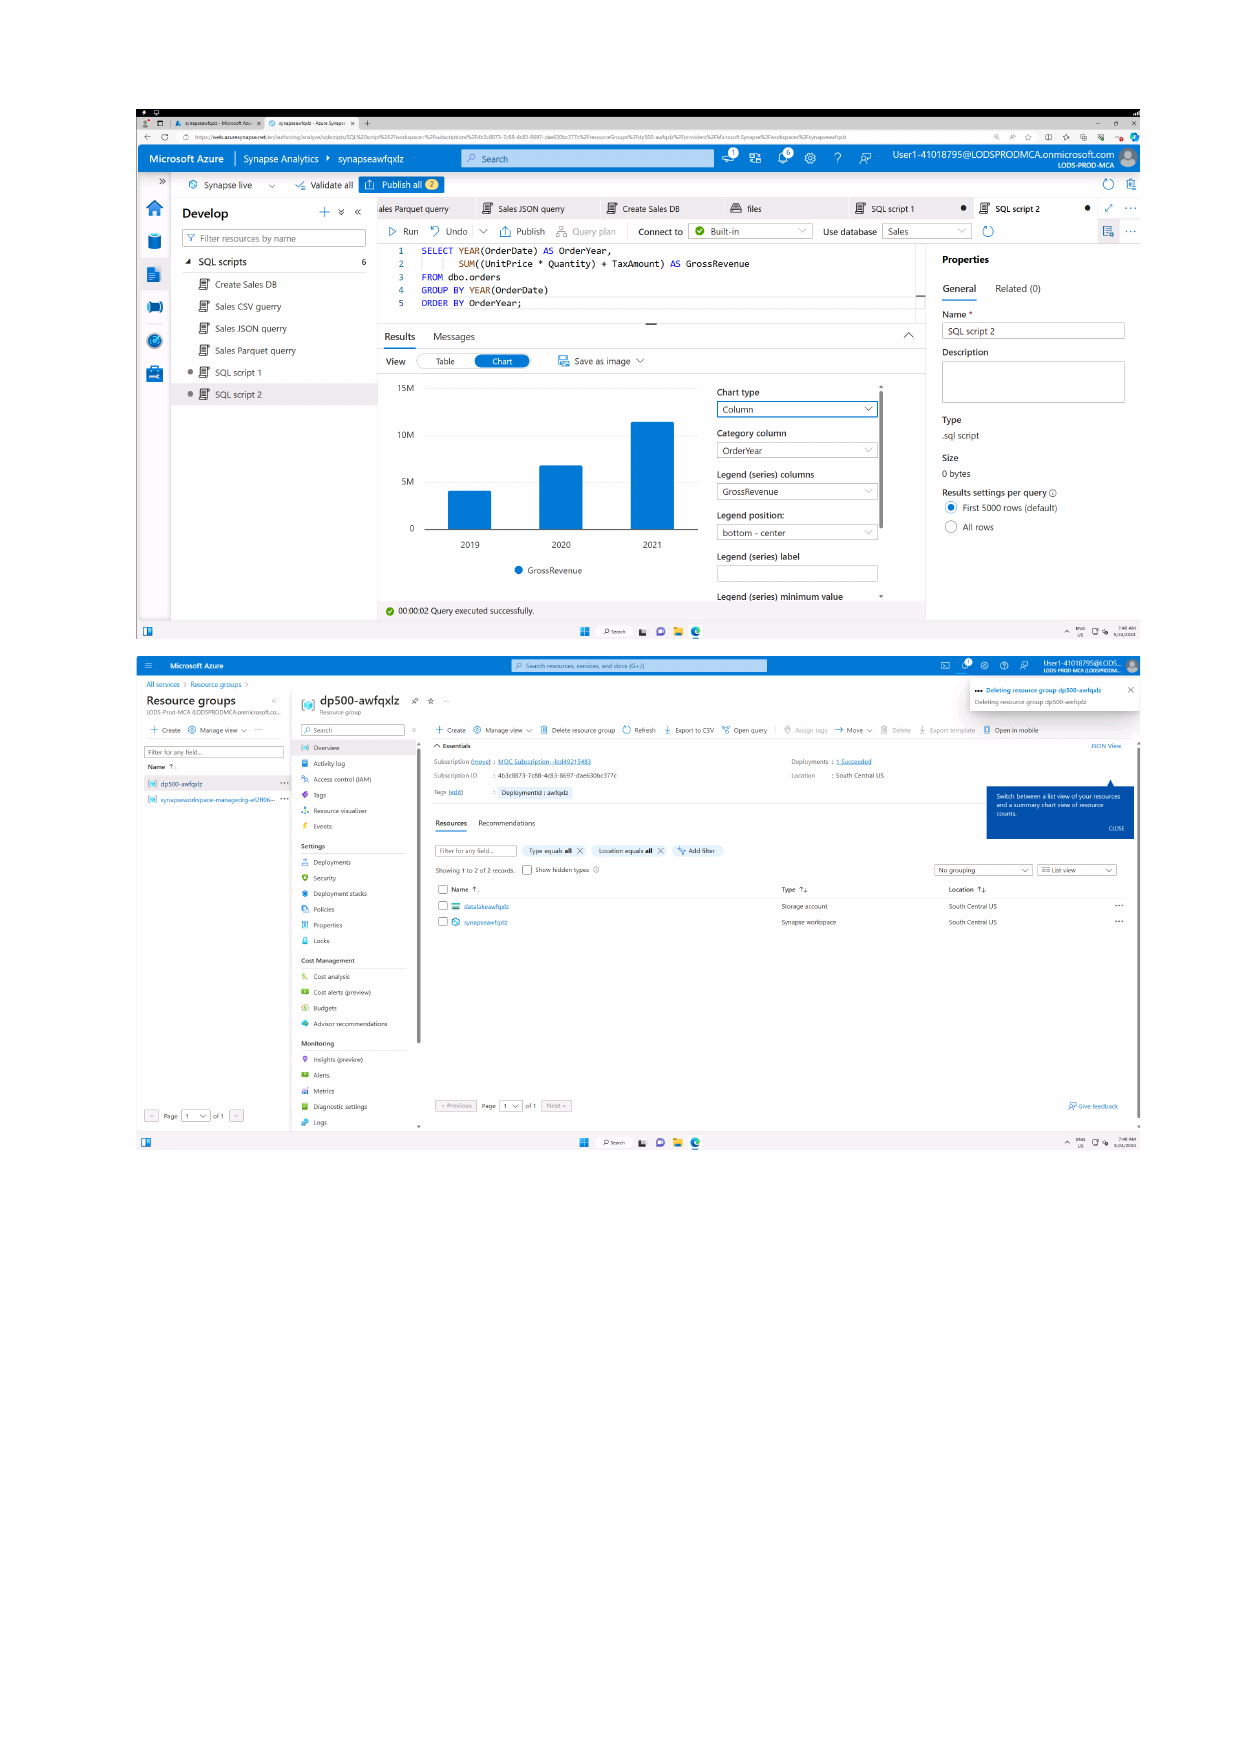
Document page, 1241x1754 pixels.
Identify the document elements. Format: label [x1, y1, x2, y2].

picture [136, 656, 1141, 1150]
picture [136, 109, 1140, 639]
